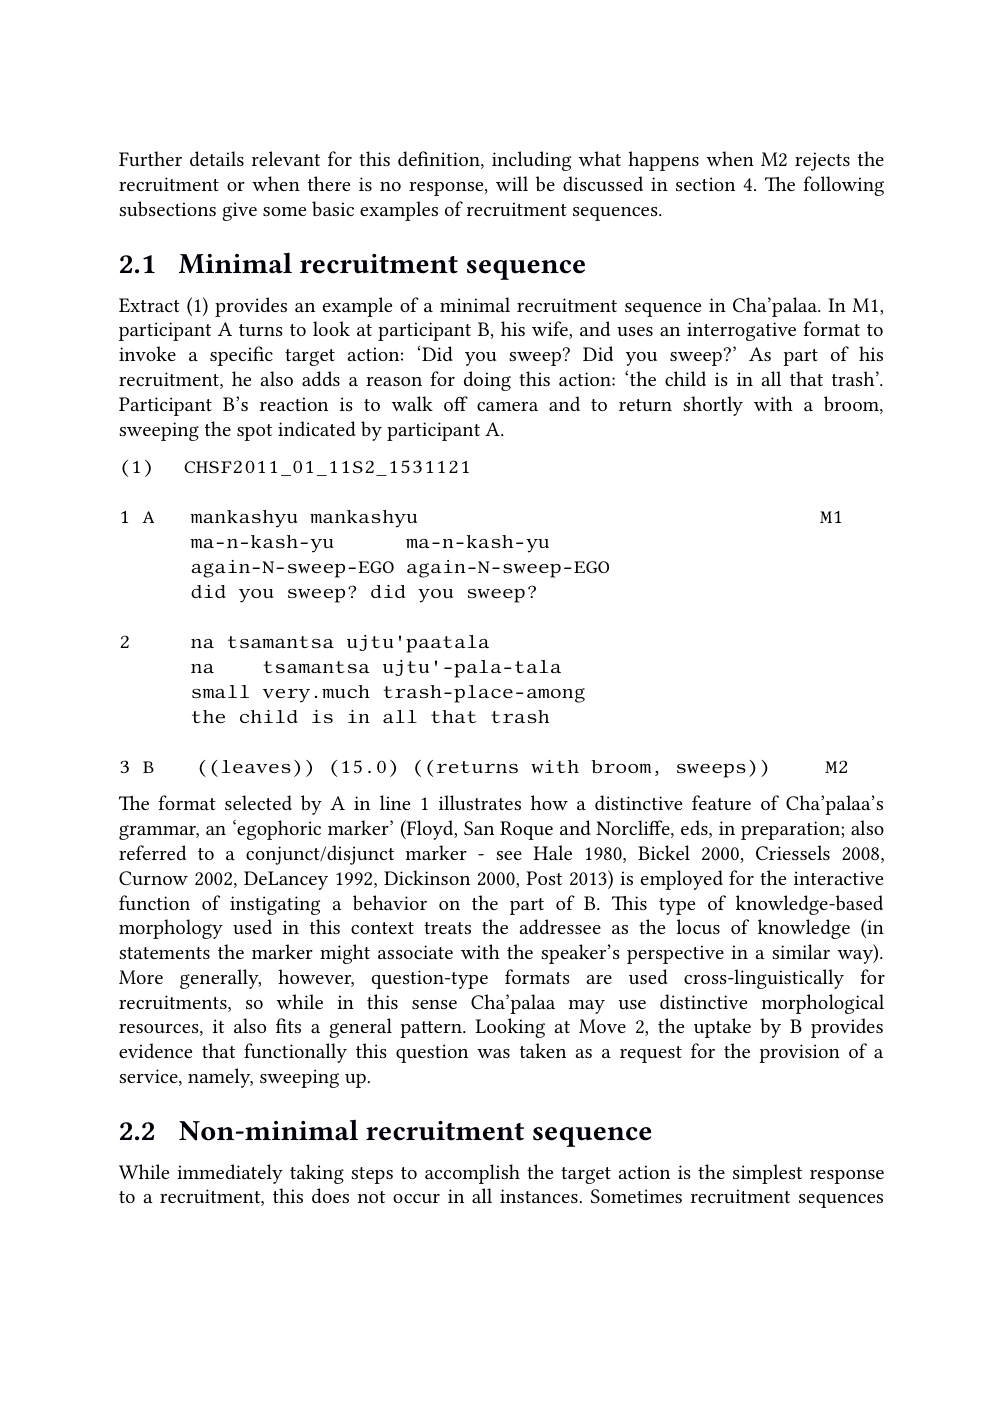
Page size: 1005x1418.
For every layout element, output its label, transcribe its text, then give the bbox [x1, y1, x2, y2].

subtitle Minimal recruitment sequence [118, 246, 886, 280]
subtitle Non-minimal recruitment sequence [118, 1113, 886, 1147]
text Further details relevant for this definition, including what happens when M2 rejects the recruitment or when there is no response, will be discussed in section 4. The following subsections give some basic examples of recruitment sequences. [118, 147, 886, 221]
text Extract (1) provides an example of a minimal recruitment sequence in Cha’palaa. In M1, participant A turns to look at participant B, his wife, and uses an interrogative format to invoke a specific target action: ‘Did you sweep? Did you sweep?’ As part of his recruitment, he also adds a reason for doing this action: ‘the child is in all that trash’. Participant B’s reaction is to walk off camera and to return shortly with a broom, sweeping the spot indicated by participant A. [118, 292, 886, 441]
list CHSF2011_01_11S2_1531121 1 A mankashyu mankashyu M1 ma-n-kash-yu ma-n-kash-yu again-N-sweep-EGO again-N-sweep-EGO did you sweep? did you sweep? 2 na tsamantsa ujtu'paatala na tsamantsa ujtu'-pala-tala small very.much trash-place-among the child is in all that trash 3 B ((leaves)) (15.0) ((returns with broom, sweeps)) M2 [118, 453, 886, 778]
text The format selected by A in line 1 illustrates how a distinctive feature of Cha’palaa’s grammar, an ‘egophoric marker’ (Floyd, San Roque and Norcliffe, eds, in preparation; also referred to a conjunct/disjunct marker - see Hale 1980, Bickel 2000, Criessels 2008, Curnow 2002, DeLancey 1992, Dickinson 2000, Post 2013) is employed for the interactive function of instigating a behavior on the part of B. This type of knowledge-based morphology used in this context treats the addressee as the locus of knowledge (in statements the marker might associate with the speaker’s perspective in a similar way). More generally, however, question-type formats are used cross-linguistically for recruitments, so while in this sense Cha’palaa may use distinctive morphological resources, it also fits a general pattern. Looking at Move 2, the uptake by B provides evidence that functionally this question was taken as a request for the provision of a service, namely, sweeping up. [118, 791, 886, 1088]
text While immediately taking steps to accomplish the target action is the simplest response to a recruitment, this does not occur in all instances. Sometimes recruitment sequences [118, 1159, 886, 1209]
